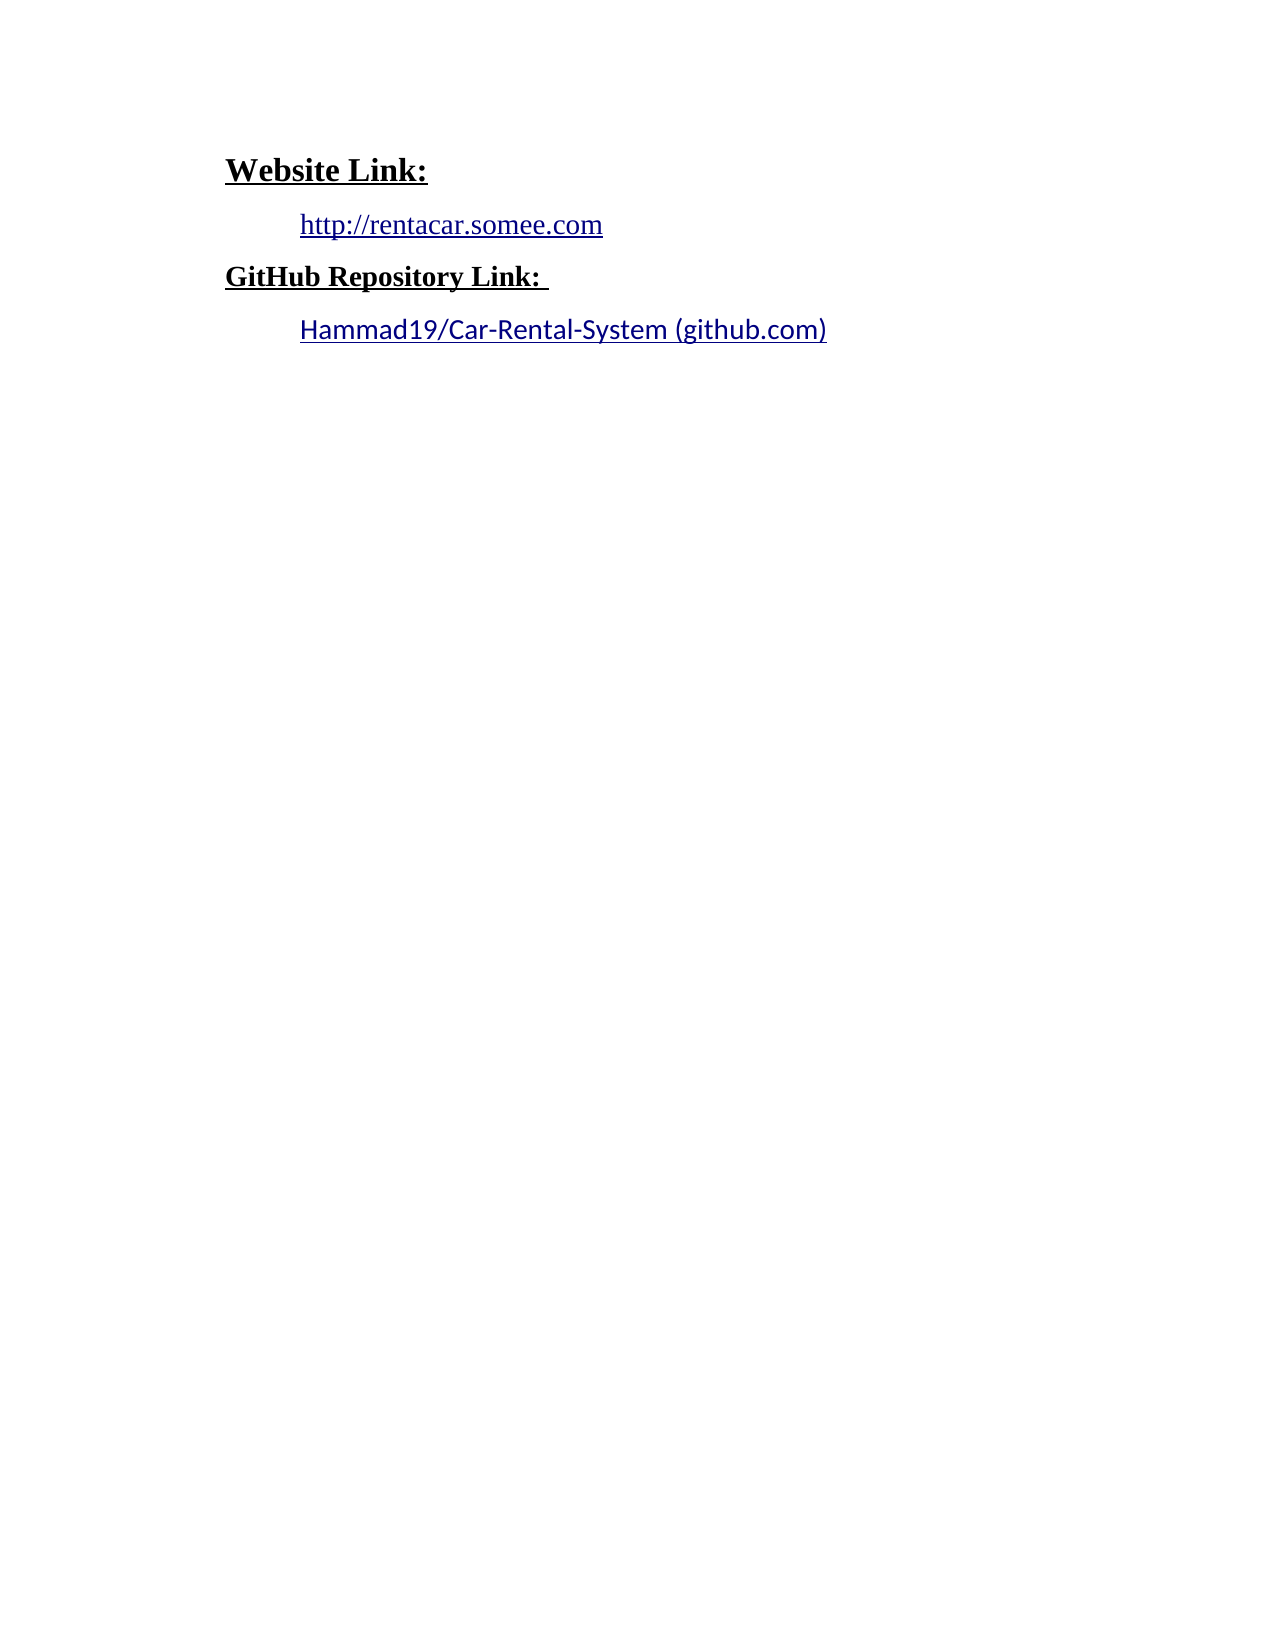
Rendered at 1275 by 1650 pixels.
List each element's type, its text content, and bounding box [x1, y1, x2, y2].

text GitHub Repository Link: [150, 259, 1133, 293]
text Hammad19/Car-Rental-System (github.com) [225, 311, 1133, 347]
text Website Link: [150, 150, 1133, 188]
text http://rentacar.somee.com [225, 207, 1133, 241]
